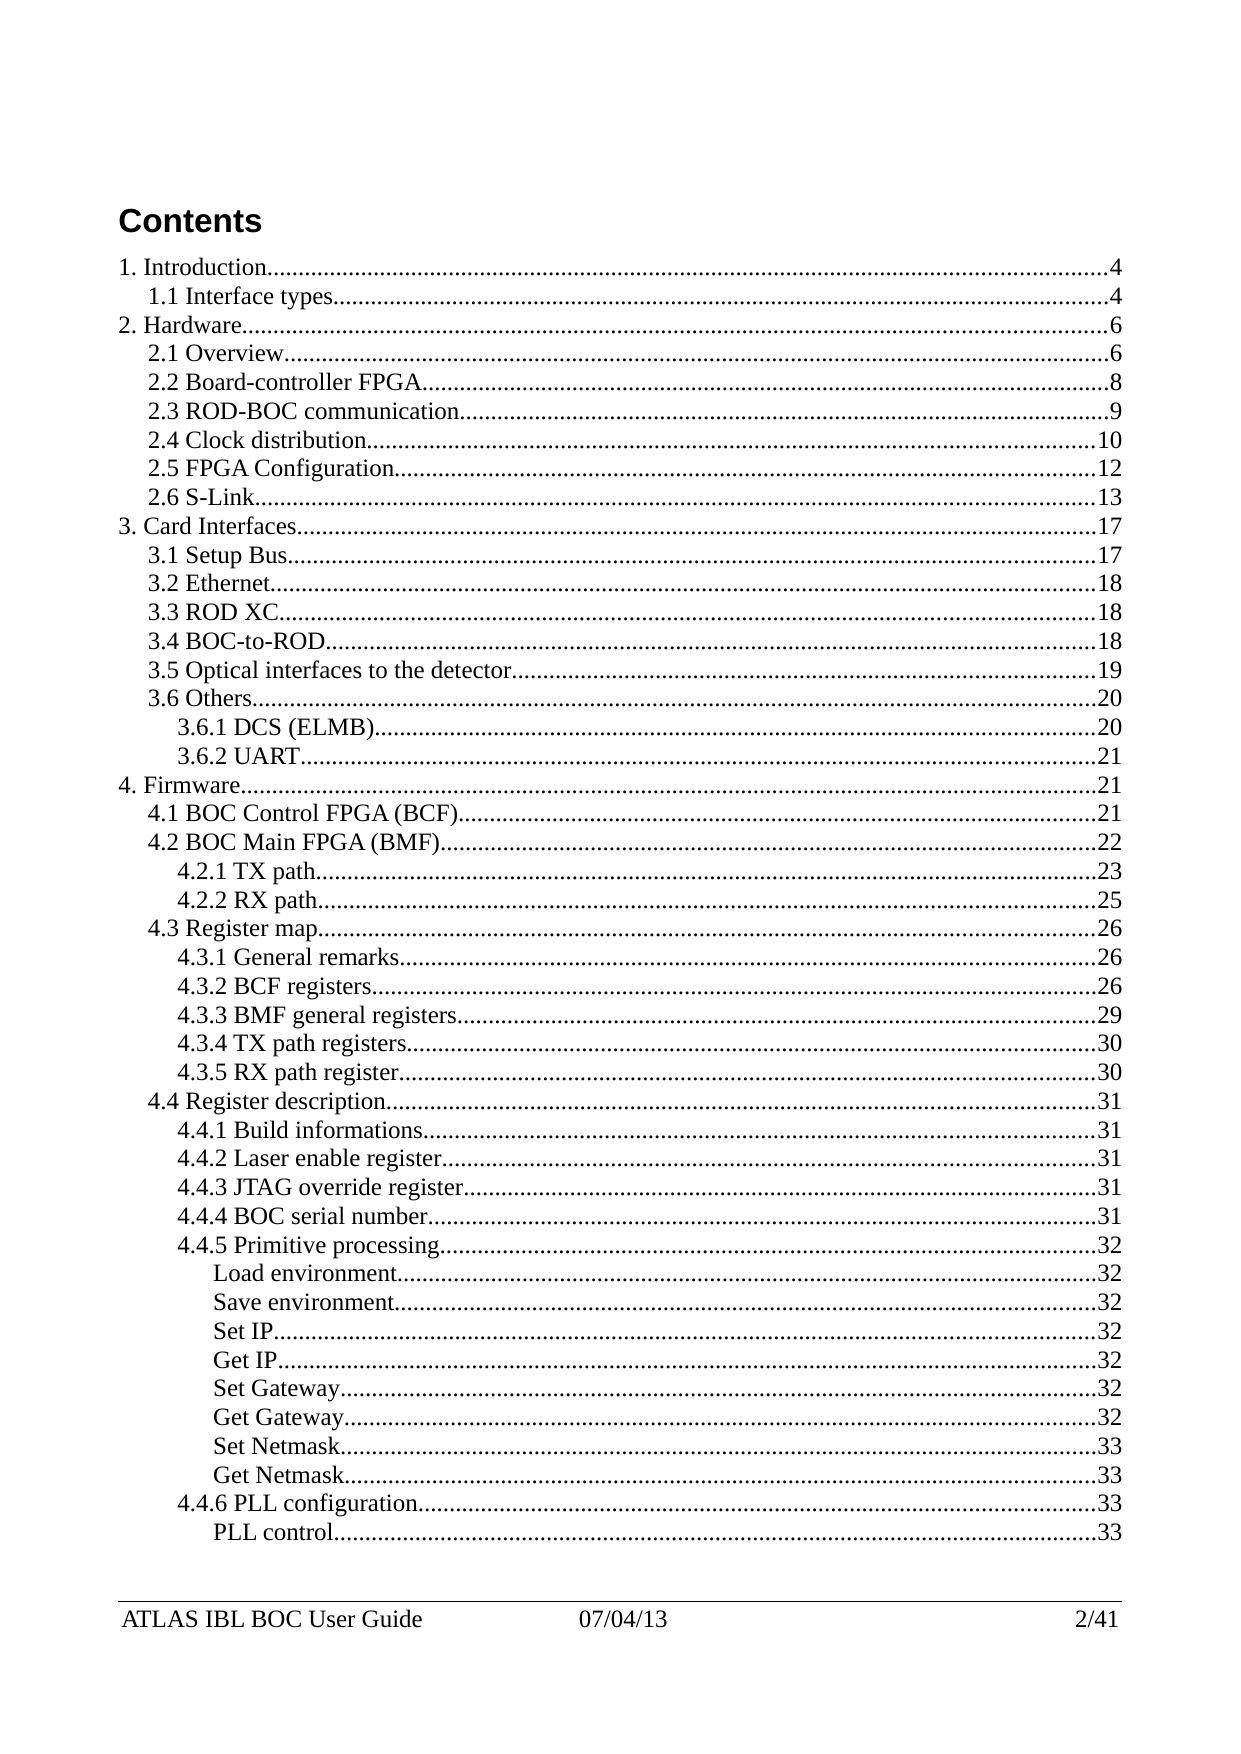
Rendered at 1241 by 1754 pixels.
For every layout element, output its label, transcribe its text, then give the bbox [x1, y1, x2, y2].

text 4. Firmware 21 [118, 770, 1122, 798]
text Save environment 32 [207, 1287, 1122, 1316]
text Set IP 32 [207, 1316, 1122, 1345]
text 3.4 BOC-to-ROD 18 [148, 626, 1122, 655]
text 4.2.1 TX path 23 [177, 856, 1122, 885]
text 4.4.5 Primitive processing 32 [177, 1230, 1122, 1258]
text 3.1 Setup Bus 17 [148, 540, 1122, 568]
text PLL control 33 [207, 1517, 1122, 1546]
text 4.3.1 General remarks 26 [177, 942, 1122, 971]
text 4.3.3 BMF general registers 29 [177, 1000, 1122, 1028]
text Get Gateway 32 [207, 1402, 1122, 1431]
text 3.6.1 DCS (ELMB) 20 [177, 712, 1122, 741]
text 1. Introduction 4 [118, 252, 1122, 281]
text Set Gateway 32 [207, 1373, 1122, 1402]
text Get IP 32 [207, 1345, 1122, 1373]
text 2. Hardware 6 [118, 310, 1122, 338]
text 3.3 ROD XC 18 [148, 597, 1122, 626]
text 4.4.1 Build informations 31 [177, 1115, 1122, 1143]
text 4.3.2 BCF registers 26 [177, 971, 1122, 1000]
text 2.3 ROD-BOC communication 9 [148, 396, 1122, 425]
text Set Netmask 33 [207, 1431, 1122, 1460]
text 3.6 Others 20 [148, 683, 1122, 712]
text 4.3 Register map 26 [148, 913, 1122, 942]
text 4.1 BOC Control FPGA (BCF) 21 [148, 798, 1122, 827]
text 3.2 Ethernet 18 [148, 568, 1122, 597]
text 4.3.5 RX path register 30 [177, 1057, 1122, 1086]
text 4.4.2 Laser enable register 31 [177, 1143, 1122, 1172]
text 1.1 Interface types 4 [148, 281, 1122, 310]
subtitle Contents [118, 201, 1122, 240]
text 2.2 Board-controller FPGA 8 [148, 367, 1122, 396]
text 4.2 BOC Main FPGA (BMF) 22 [148, 827, 1122, 856]
text 2.6 S-Link 13 [148, 482, 1122, 511]
text 4.4.4 BOC serial number 31 [177, 1201, 1122, 1230]
text 4.4 Register description 31 [148, 1086, 1122, 1115]
text 4.3.4 TX path registers 30 [177, 1028, 1122, 1057]
text 3. Card Interfaces 17 [118, 511, 1122, 540]
text 2.4 Clock distribution 10 [148, 425, 1122, 453]
text 3.5 Optical interfaces to the detector 19 [148, 655, 1122, 683]
text 3.6.2 UART 21 [177, 741, 1122, 770]
text 2.5 FPGA Configuration 12 [148, 453, 1122, 482]
text 4.2.2 RX path 25 [177, 885, 1122, 913]
text 4.4.3 JTAG override register 31 [177, 1172, 1122, 1201]
text Get Netmask 33 [207, 1460, 1122, 1488]
text 4.4.6 PLL configuration 33 [177, 1488, 1122, 1517]
text Load environment 32 [207, 1258, 1122, 1287]
text 2.1 Overview 6 [148, 338, 1122, 367]
